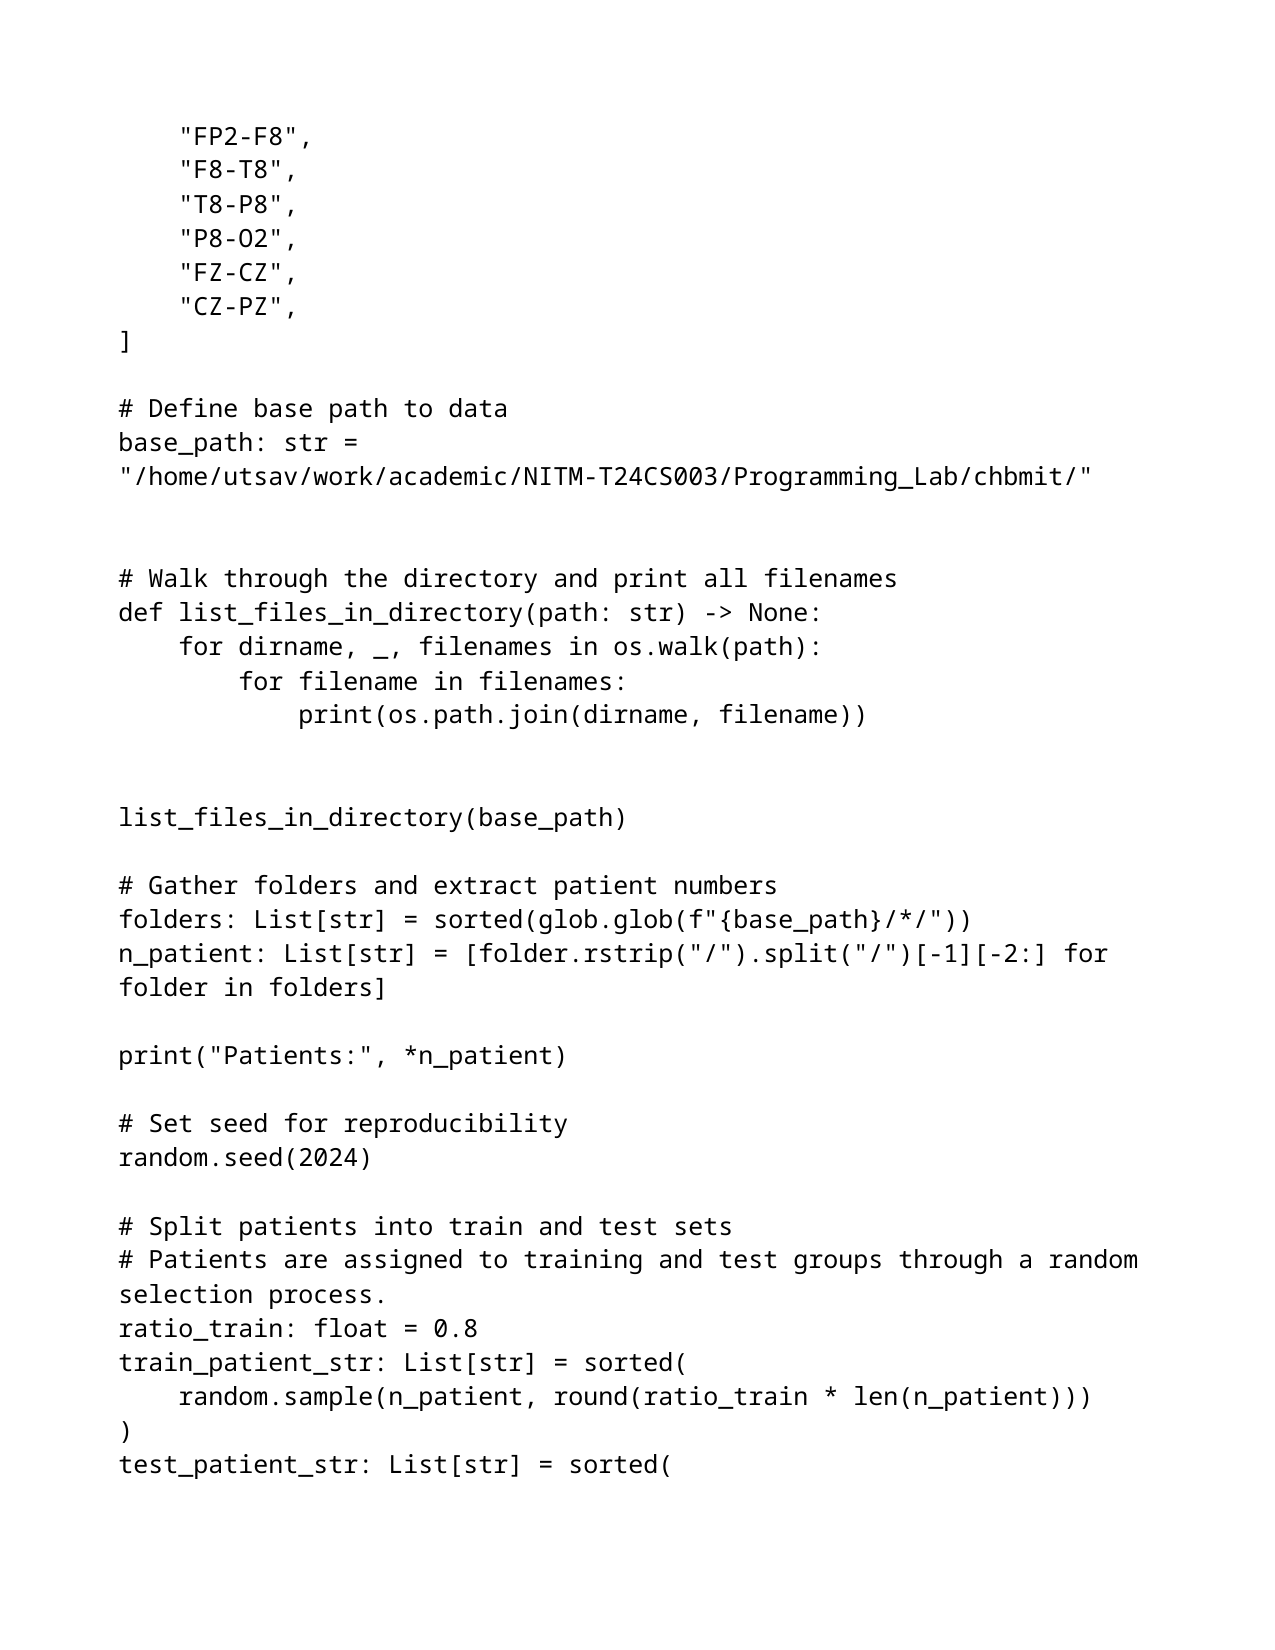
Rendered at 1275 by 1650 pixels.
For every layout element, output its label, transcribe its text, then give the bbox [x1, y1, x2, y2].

text for dirname, _, filenames in os.walk(path): [118, 629, 1157, 663]
text "T8-P8", [118, 186, 1157, 220]
text def list_files_in_directory(path: str) -> None: [118, 595, 1157, 629]
text "FZ-CZ", [118, 254, 1157, 288]
text folders: List[str] = sorted(glob.glob(f"{base_path}/*/")) [118, 902, 1157, 936]
text # Patients are assigned to training and test groups through a random selection process. [118, 1242, 1157, 1310]
text # Define base path to data [118, 391, 1157, 425]
text list_files_in_directory(base_path) [118, 799, 1157, 833]
text "CZ-PZ", [118, 288, 1157, 322]
text print("Patients:", *n_patient) [118, 1038, 1157, 1072]
text # Gather folders and extract patient numbers [118, 867, 1157, 902]
text "FP2-F8", [118, 118, 1157, 152]
text ) [118, 1412, 1157, 1447]
text # Set seed for reproducibility [118, 1106, 1157, 1140]
text for filename in filenames: [118, 663, 1157, 697]
text random.seed(2024) [118, 1140, 1157, 1174]
text "P8-O2", [118, 220, 1157, 254]
text train_patient_str: List[str] = sorted( [118, 1344, 1157, 1378]
text test_patient_str: List[str] = sorted( [118, 1447, 1157, 1481]
text n_patient: List[str] = [folder.rstrip("/").split("/")[-1][-2:] for folder in folders] [118, 936, 1157, 1004]
text "F8-T8", [118, 152, 1157, 186]
text # Split patients into train and test sets [118, 1208, 1157, 1242]
text print(os.path.join(dirname, filename)) [118, 697, 1157, 731]
text base_path: str = "/home/utsav/work/academic/NITM-T24CS003/Programming_Lab/chbmit/" [118, 425, 1157, 493]
text # Walk through the directory and print all filenames [118, 561, 1157, 595]
text ] [118, 322, 1157, 357]
text random.sample(n_patient, round(ratio_train * len(n_patient))) [118, 1378, 1157, 1412]
text ratio_train: float = 0.8 [118, 1310, 1157, 1344]
